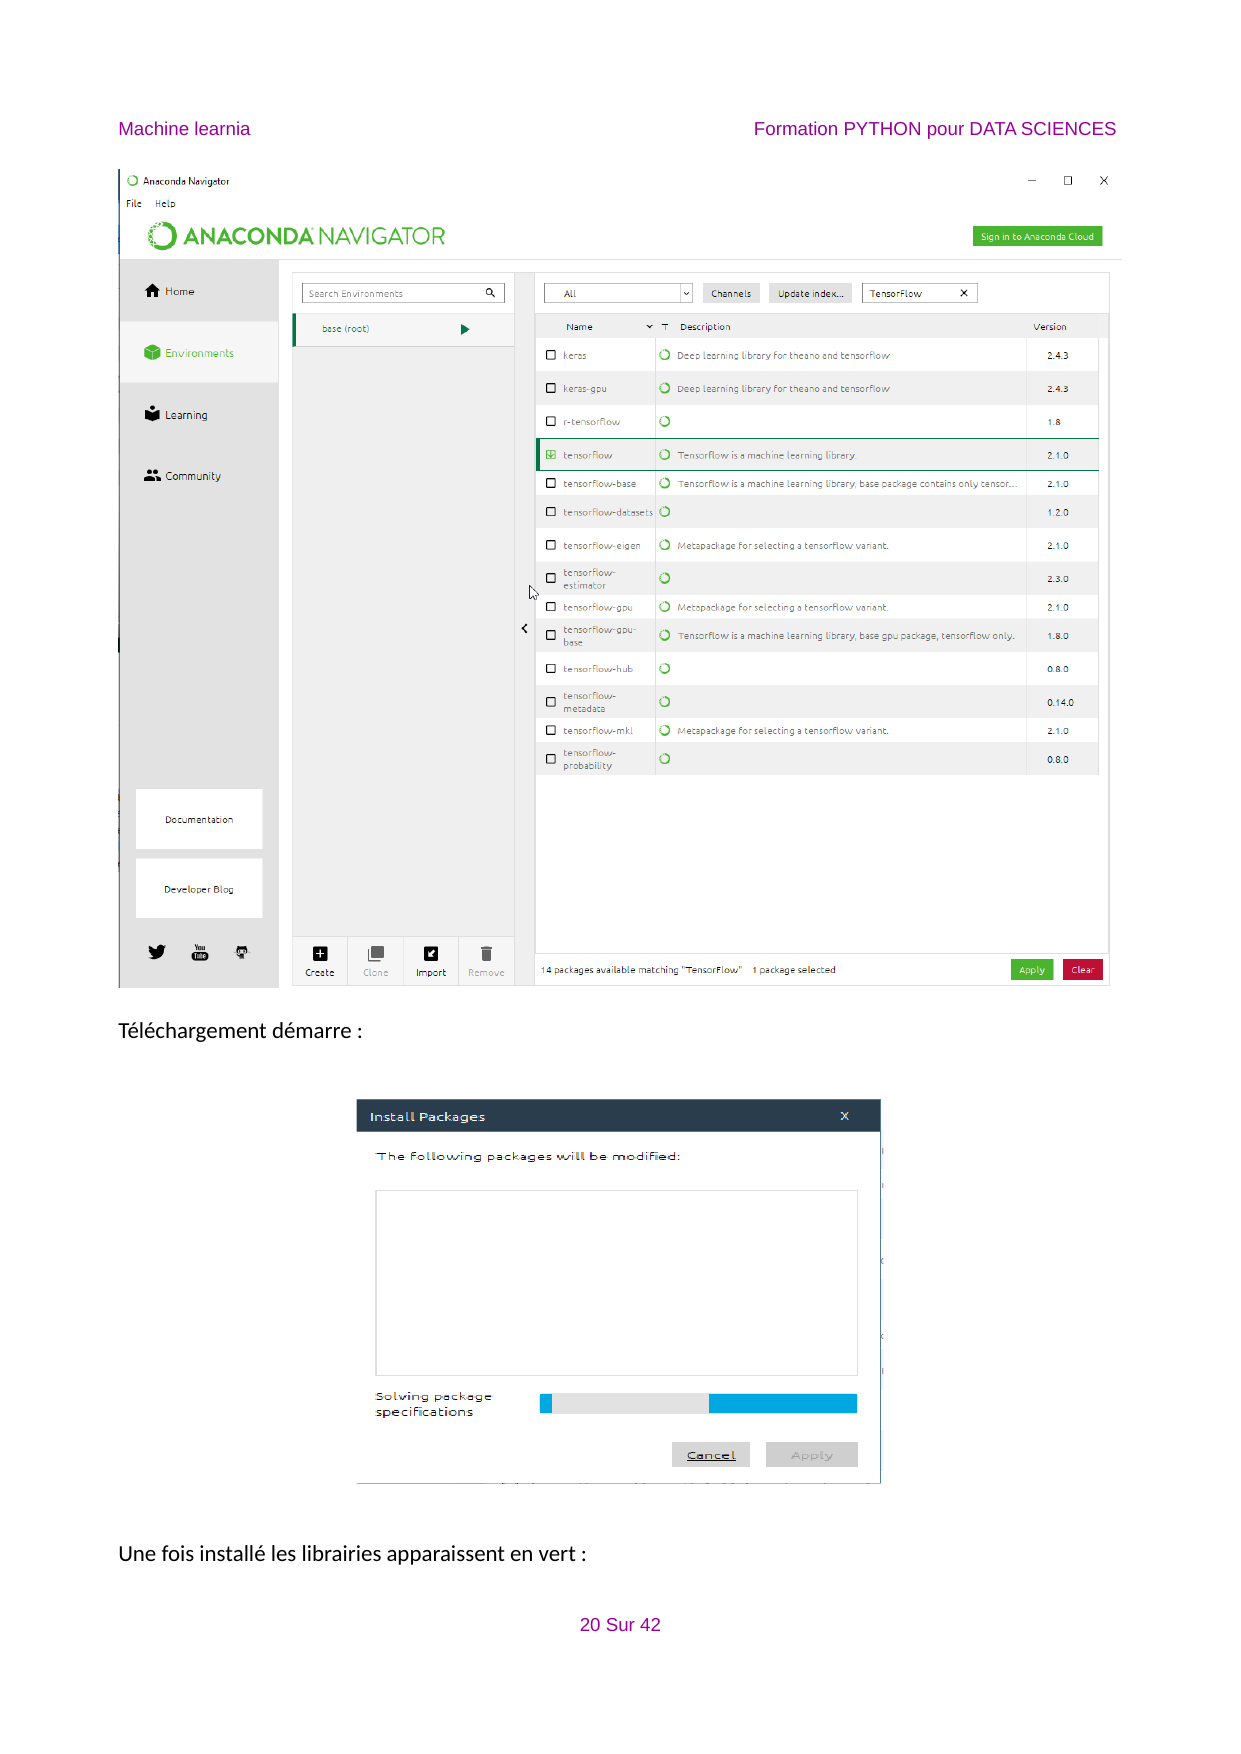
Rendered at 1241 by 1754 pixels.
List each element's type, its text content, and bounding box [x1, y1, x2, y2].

text Téléchargement démarre : [118, 1016, 1122, 1044]
text Une fois installé les librairies apparaissent en vert : [118, 1539, 1122, 1567]
picture [356, 1099, 884, 1484]
picture [118, 169, 1122, 988]
